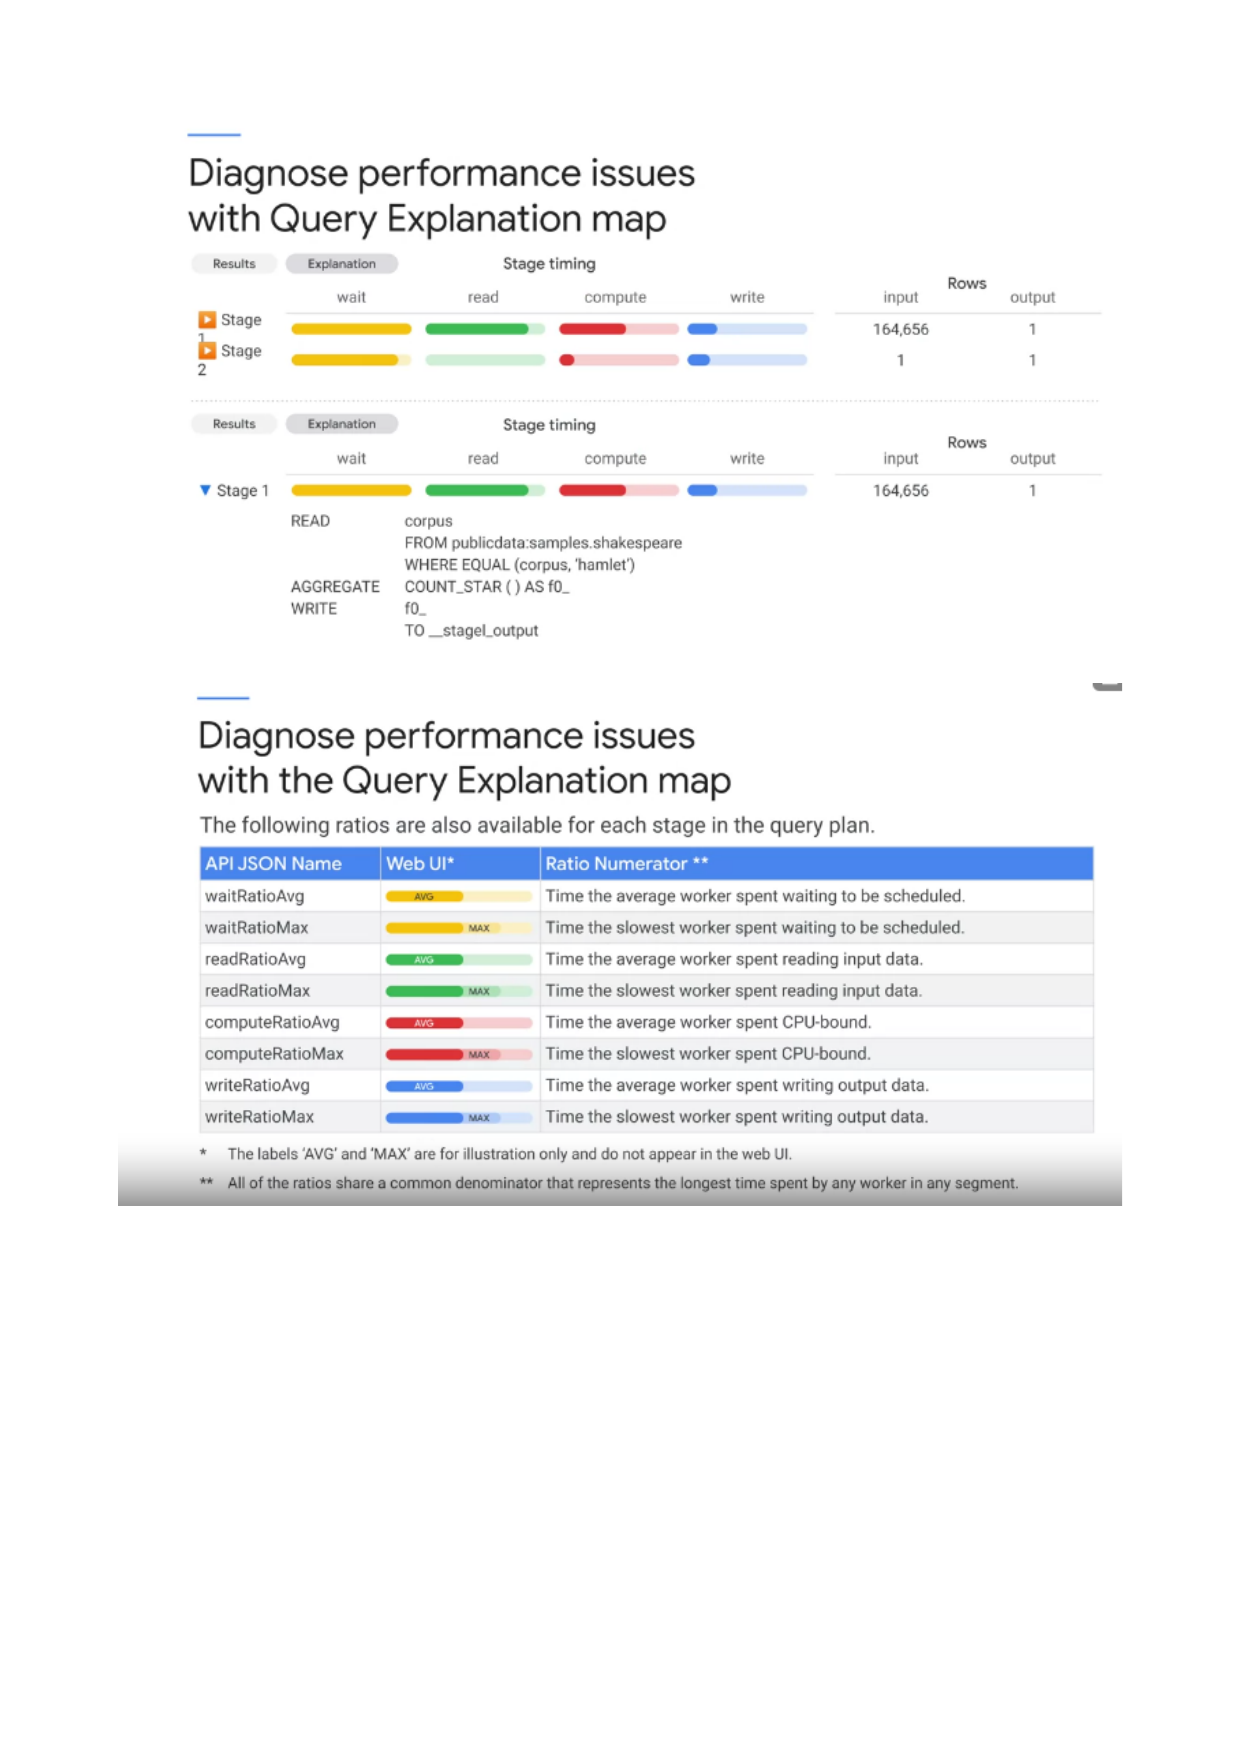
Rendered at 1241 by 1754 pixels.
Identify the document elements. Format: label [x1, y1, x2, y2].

picture [118, 683, 1123, 1206]
picture [118, 118, 1123, 655]
